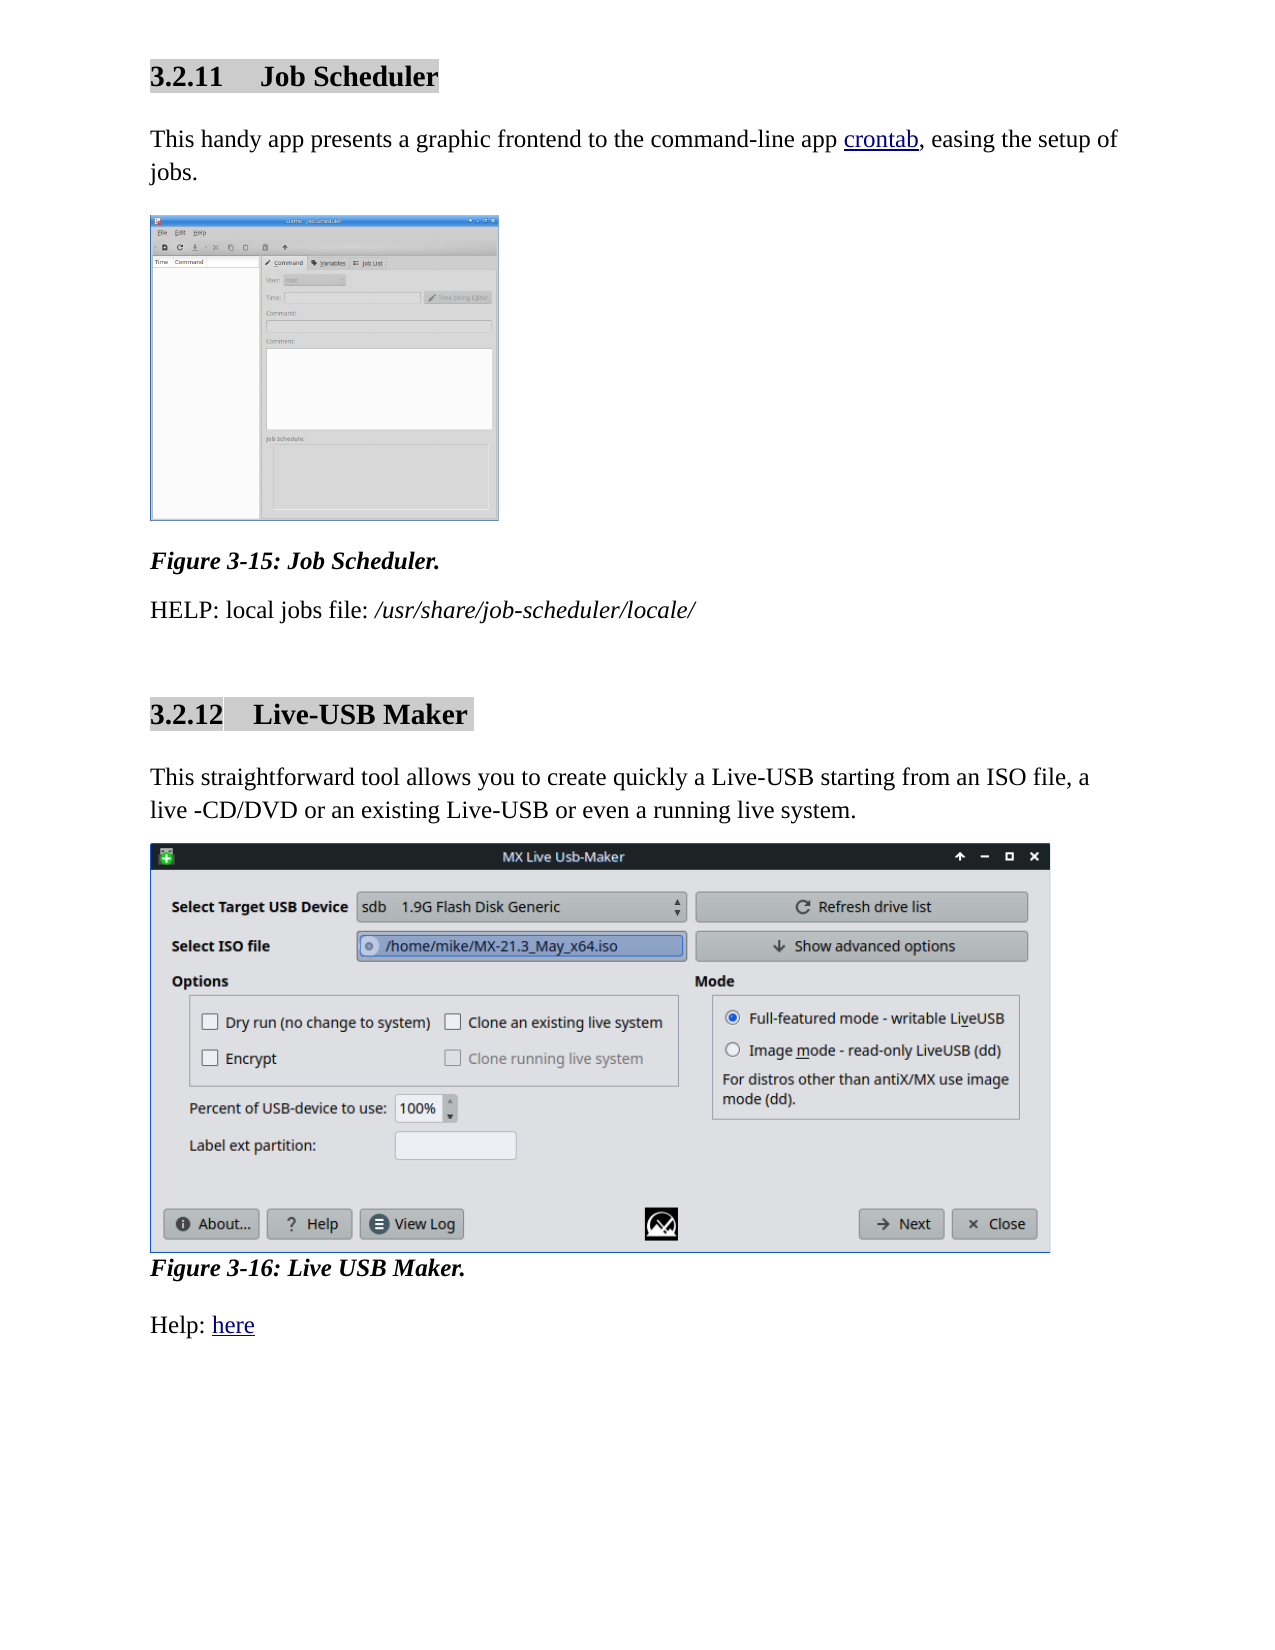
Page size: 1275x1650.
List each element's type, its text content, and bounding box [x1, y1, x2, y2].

subtitle 3.2.11 Job Scheduler [439, 59, 1125, 93]
subtitle 3.2.11 Job Scheduler [209, 59, 223, 93]
picture [150, 843, 1050, 1253]
text This straightforward tool allows you to create quickly a Live-USB starting from an ISO file, a live -CD/DVD or an existing Live-USB or even a running live system. [150, 762, 1125, 824]
picture [150, 215, 499, 521]
text This handy app presents a graphic frontend to the command-line app crontab, easing the setup of jobs. [150, 124, 1125, 186]
text Figure 3-15: Job Scheduler. [150, 546, 1125, 575]
text HELP: local jobs file: /usr/share/job-scheduler/locale/ [150, 595, 1125, 624]
text Help: here [150, 1310, 1125, 1339]
subtitle 3.2.12 Live-USB Maker [474, 697, 1125, 731]
text Figure 3-16: Live USB Maker. [150, 856, 1125, 1282]
